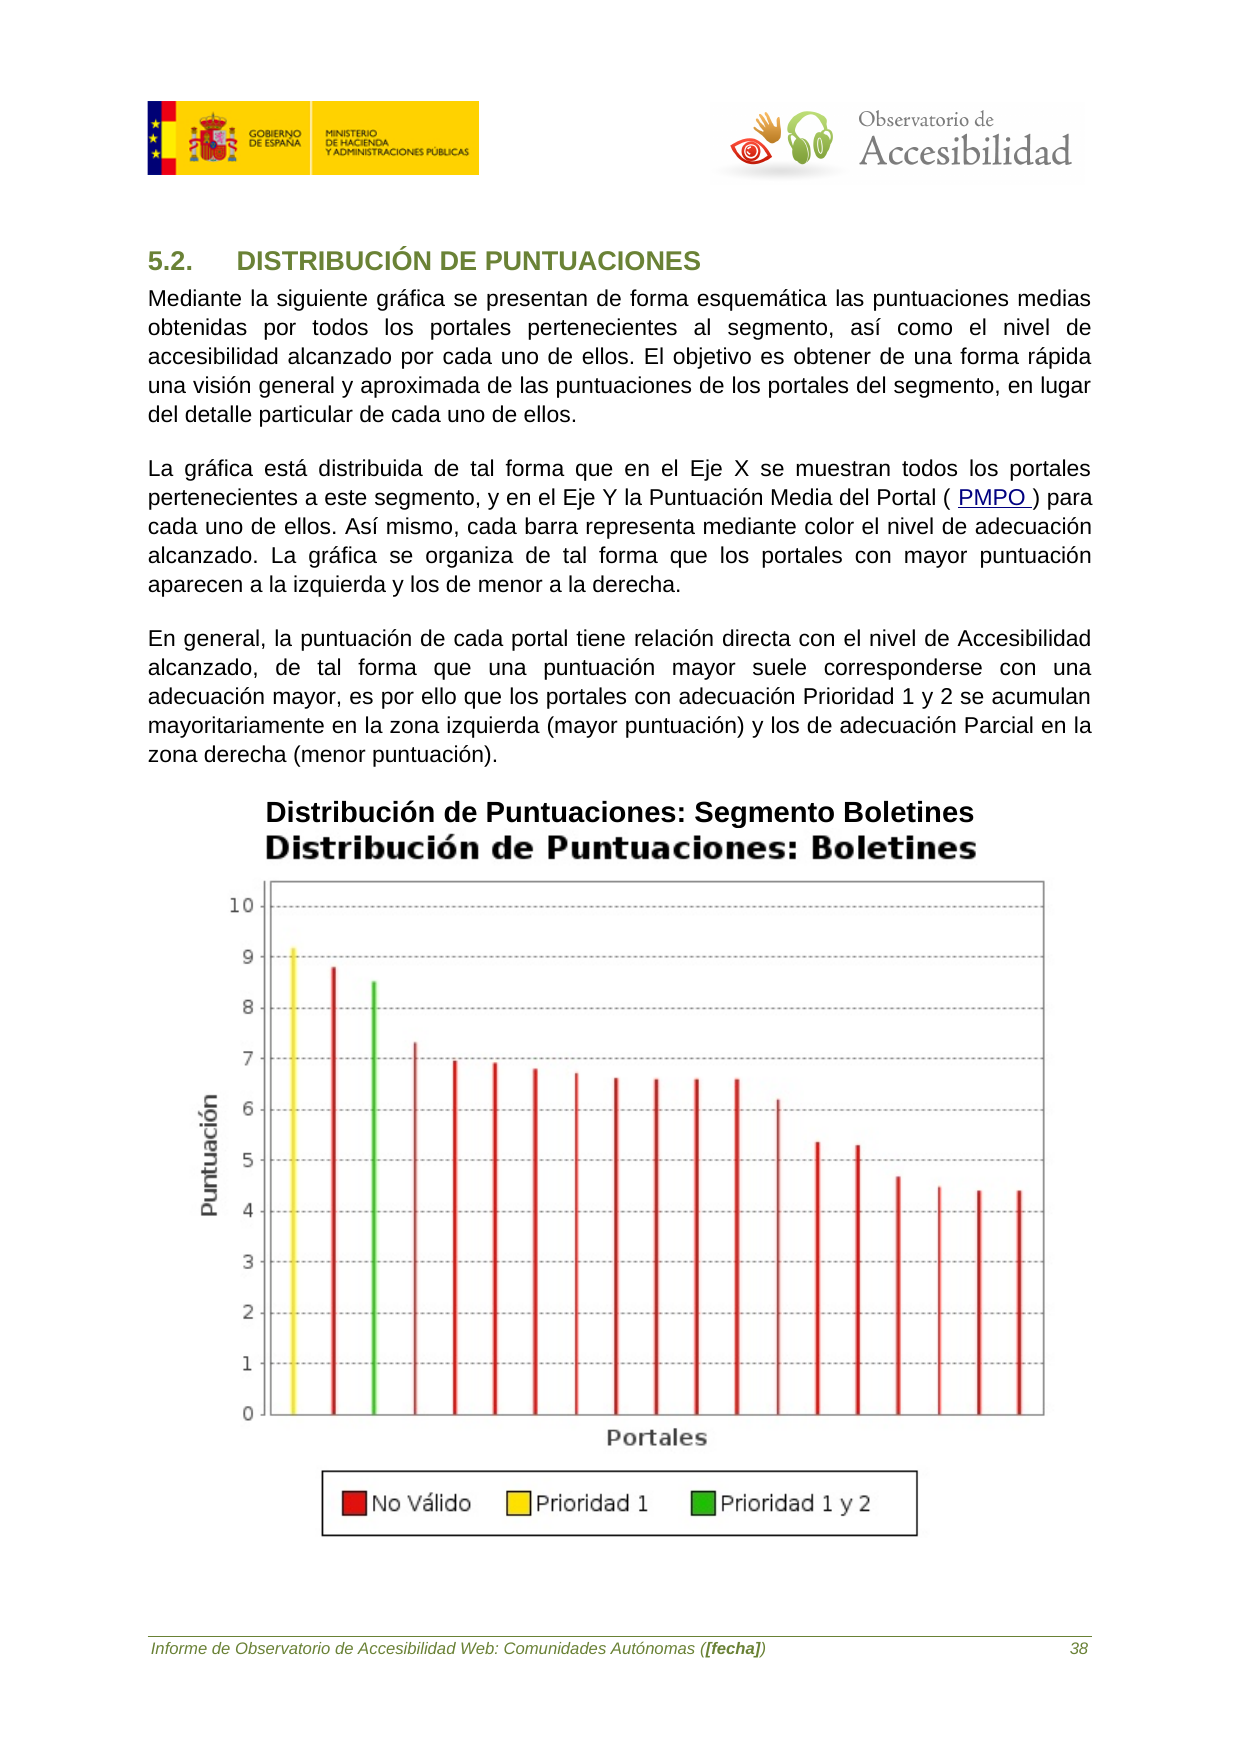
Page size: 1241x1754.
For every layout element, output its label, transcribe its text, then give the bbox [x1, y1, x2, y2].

picture [178, 828, 1062, 1538]
picture [710, 102, 1086, 185]
picture [147, 101, 479, 175]
text La gráfica está distribuida de tal forma que en el Eje X se muestran todos los portales pertenecientes a este segmento, y en el Eje Y la Puntuación Media del Portal ( PMPO ) para cada uno de ellos. Así mismo, cada barra representa mediante color el nivel de adecuación alcanzado. La gráfica se organiza de tal forma que los portales con mayor puntuación aparecen a la izquierda y los de menor a la derecha. [148, 455, 1092, 597]
subtitle Distribución de puntuaciones [148, 245, 1092, 276]
text En general, la puntuación de cada portal tiene relación directa con el nivel de Accesibilidad alcanzado, de tal forma que una puntuación mayor suele corresponderse con una adecuación mayor, es por ello que los portales con adecuación Prioridad 1 y 2 se acumulan mayoritariamente en la zona izquierda (mayor puntuación) y los de adecuación Parcial en la zona derecha (menor puntuación). [148, 625, 1092, 767]
text Mediante la siguiente gráfica se presentan de forma esquemática las puntuaciones medias obtenidas por todos los portales pertenecientes al segmento, así como el nivel de accesibilidad alcanzado por cada uno de ellos. El objetivo es obtener de una forma rápida una visión general y aproximada de las puntuaciones de los portales del segmento, en lugar del detalle particular de cada uno de ellos. [148, 285, 1092, 427]
text Distribución de Puntuaciones: Segmento Boletines [148, 795, 1092, 828]
